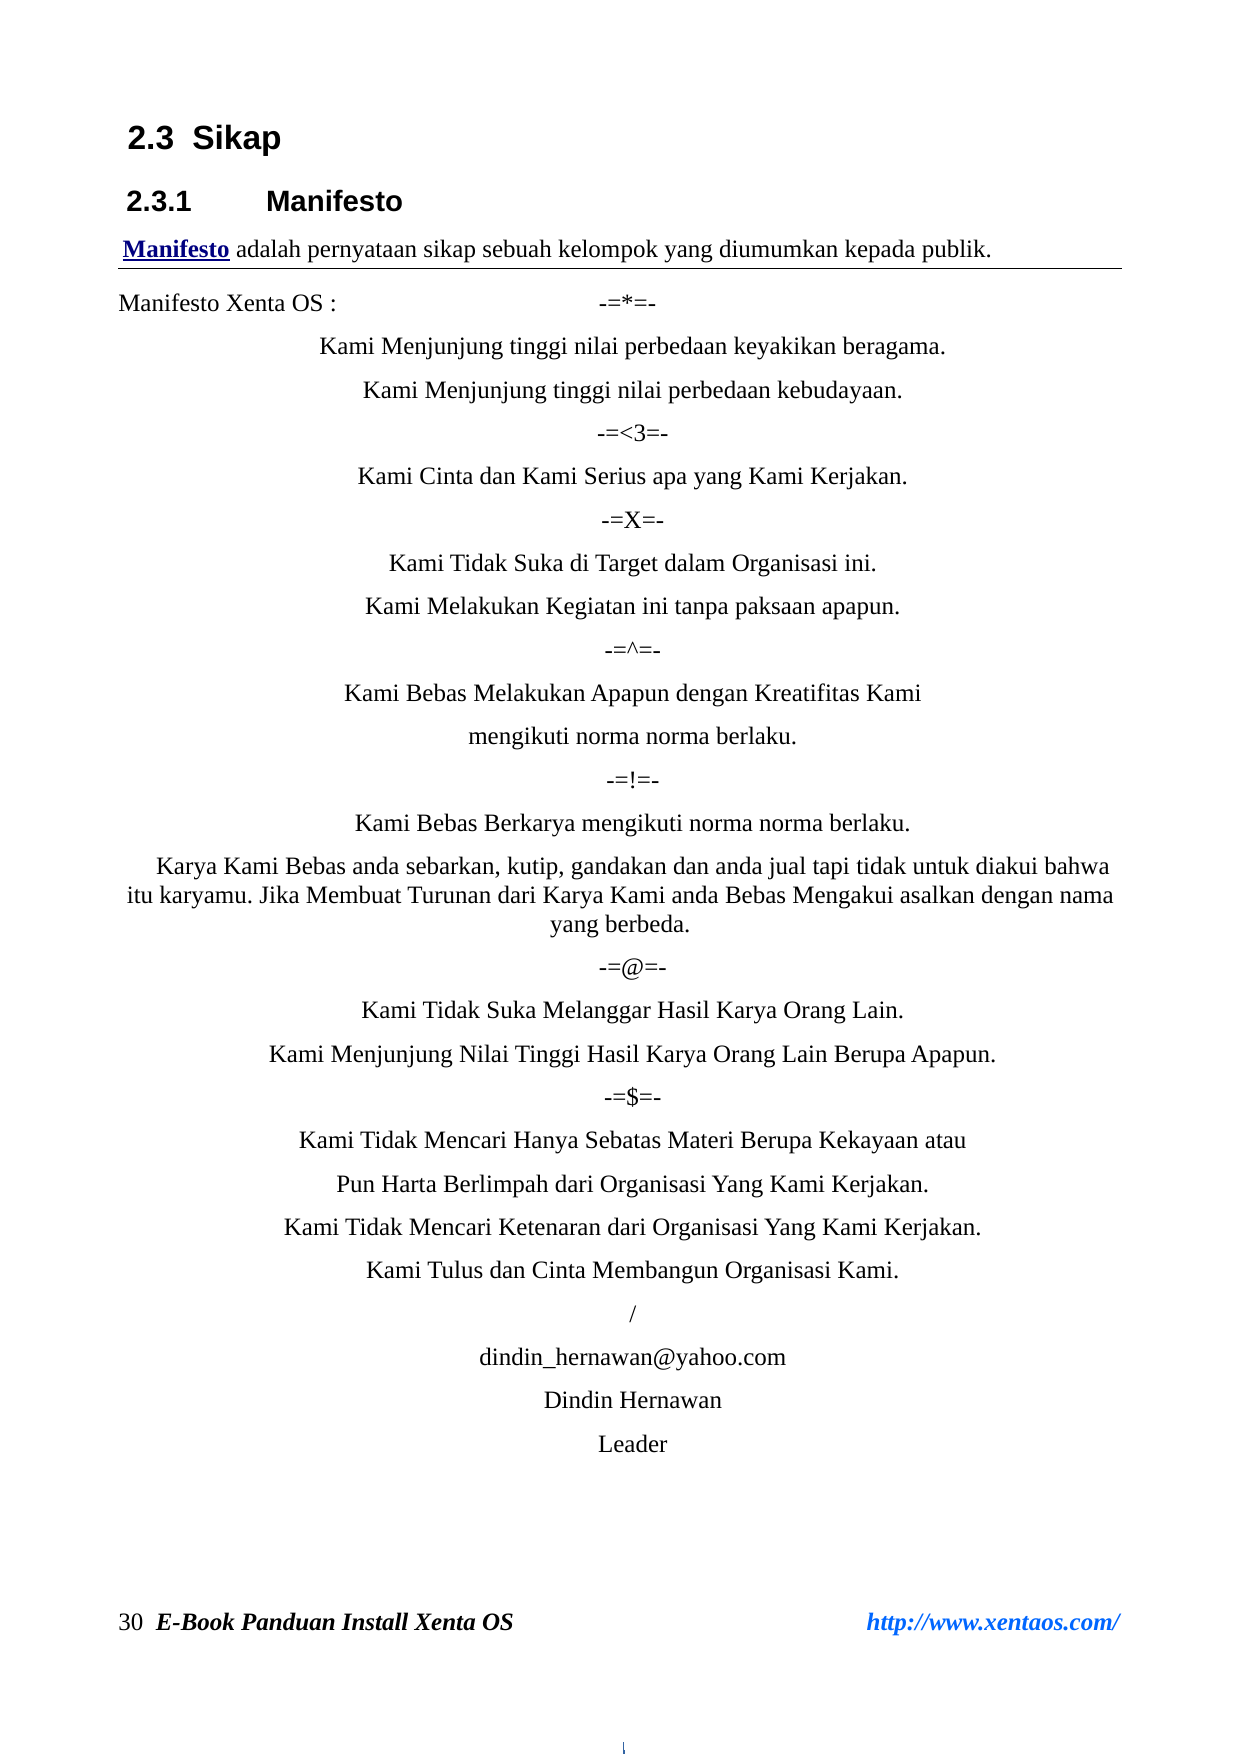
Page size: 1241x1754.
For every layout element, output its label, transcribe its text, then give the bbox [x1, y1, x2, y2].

subtitle Sikap [118, 118, 1122, 157]
text -=<3=- [118, 418, 1122, 447]
text Dindin Hernawan [118, 1386, 1122, 1414]
text Leader [118, 1429, 1122, 1458]
text / [118, 1299, 1122, 1328]
subtitle Manifesto [118, 184, 1122, 218]
text Manifesto adalah pernyataan sikap sebuah kelompok yang diumumkan kepada publik. [118, 230, 1122, 268]
text Kami Tidak Mencari Ketenaran dari Organisasi Yang Kami Kerjakan. [118, 1212, 1122, 1241]
text -=@=- [118, 952, 1122, 981]
text Kami Tidak Suka di Target dalam Organisasi ini. [118, 548, 1122, 577]
text Kami Cinta dan Kami Serius apa yang Kami Kerjakan. [118, 461, 1122, 490]
text Kami Menjunjung Nilai Tinggi Hasil Karya Orang Lain Berupa Apapun. [118, 1039, 1122, 1068]
text mengikuti norma norma berlaku. [118, 721, 1122, 750]
text Kami Tidak Mencari Hanya Sebatas Materi Berupa Kekayaan atau [118, 1126, 1122, 1154]
text dindin_hernawan@yahoo.com [118, 1342, 1122, 1371]
text Kami Menjunjung tinggi nilai perbedaan keyakikan beragama. [118, 331, 1122, 360]
text -=$=- [118, 1082, 1122, 1111]
text Kami Tulus dan Cinta Membangun Organisasi Kami. [118, 1256, 1122, 1284]
text -=^=- [118, 635, 1122, 663]
text Kami Melakukan Kegiatan ini tanpa paksaan apapun. [118, 591, 1122, 620]
text Manifesto Xenta OS : -=*=- [118, 288, 1122, 317]
text Kami Tidak Suka Melanggar Hasil Karya Orang Lain. [118, 996, 1122, 1024]
text Pun Harta Berlimpah dari Organisasi Yang Kami Kerjakan. [118, 1169, 1122, 1198]
text Kami Menjunjung tinggi nilai perbedaan kebudayaan. [118, 375, 1122, 403]
text Karya Kami Bebas anda sebarkan, kutip, gandakan dan anda jual tapi tidak untuk diakui bahwa itu karyamu. Jika Membuat Turunan dari Karya Kami anda Bebas Mengakui asalkan dengan nama yang berbeda. [118, 851, 1122, 938]
text Kami Bebas Berkarya mengikuti norma norma berlaku. [118, 808, 1122, 837]
text Kami Bebas Melakukan Apapun dengan Kreatifitas Kami [118, 678, 1122, 707]
text -=X=- [118, 505, 1122, 533]
text -=!=- [118, 765, 1122, 793]
